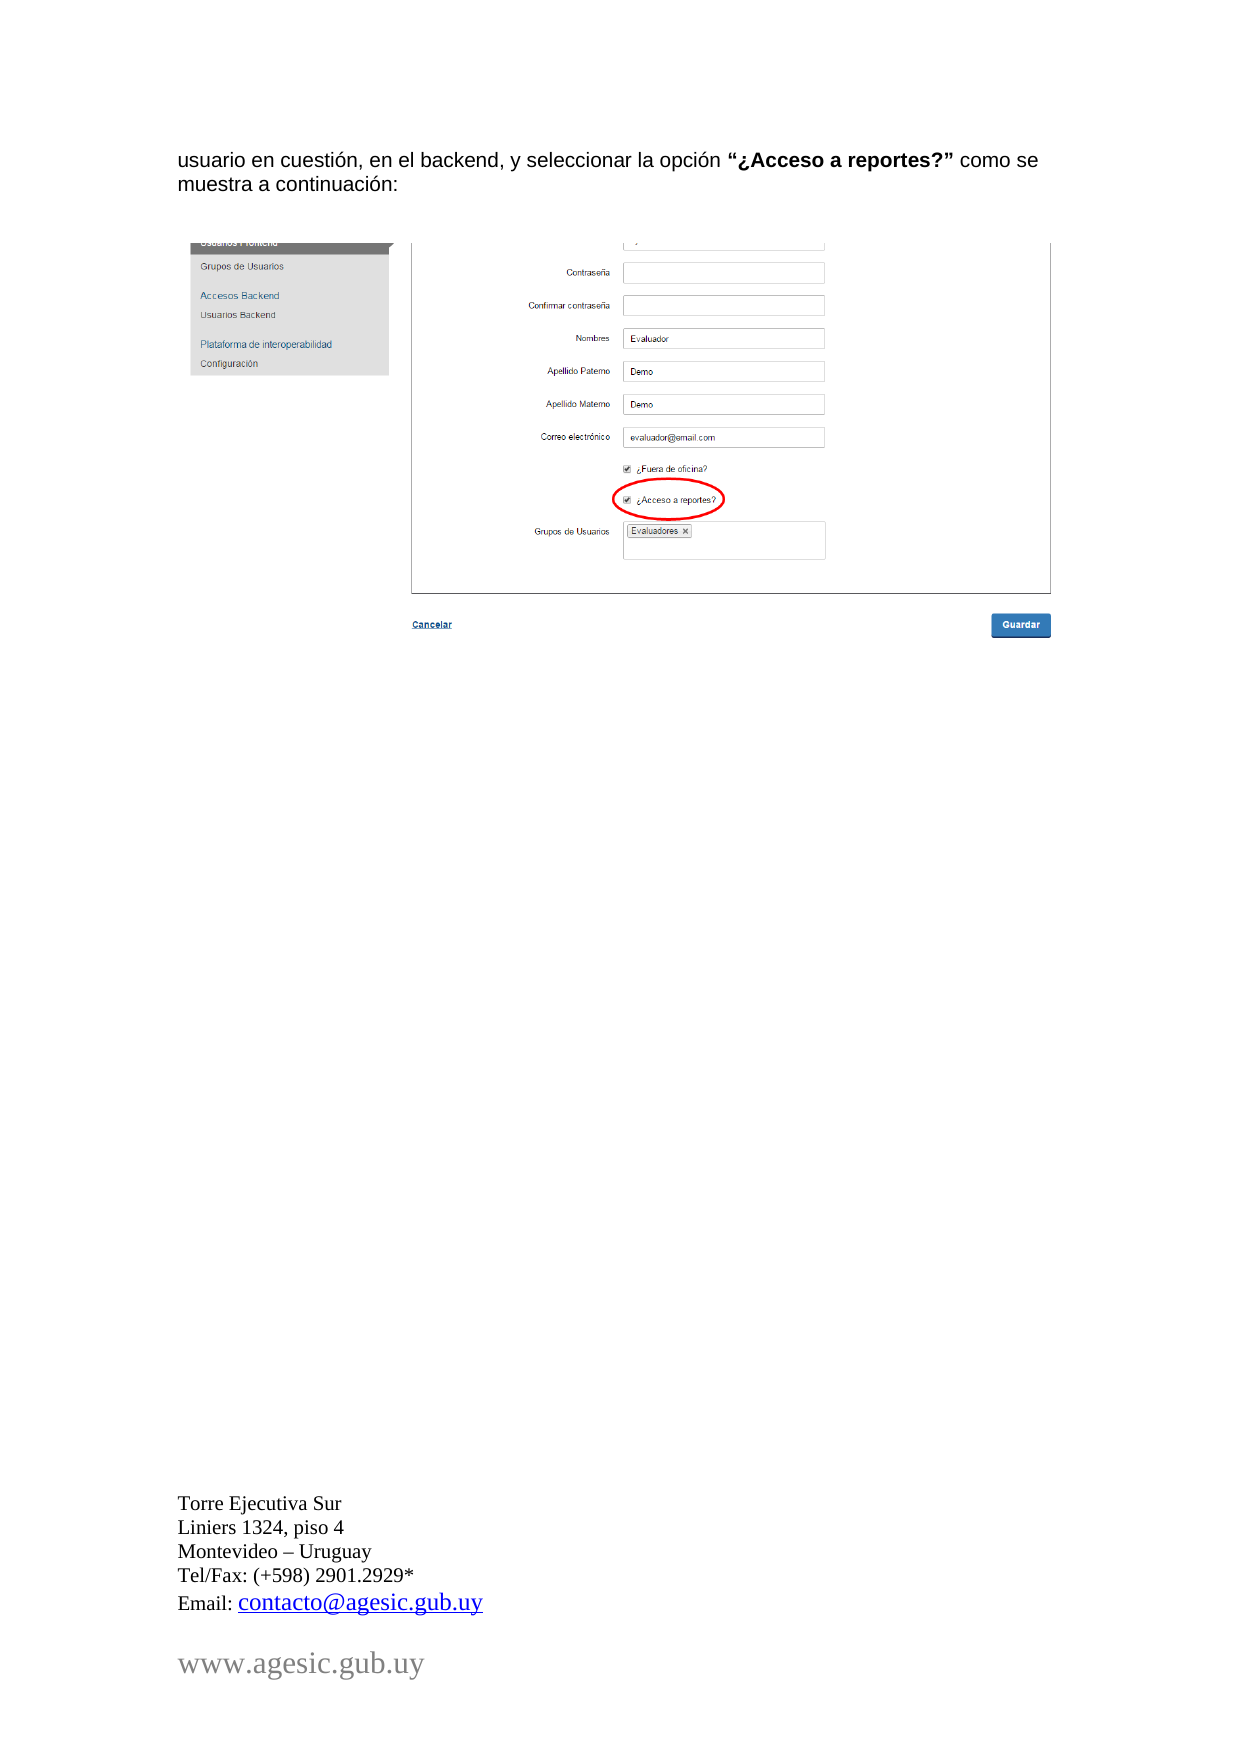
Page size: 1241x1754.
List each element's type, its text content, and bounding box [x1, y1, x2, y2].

text usuario en cuestión, en el backend, y seleccionar la opción “¿Acceso a reportes?” como se muestra a continuación: [177, 148, 1063, 196]
picture [177, 243, 1063, 667]
